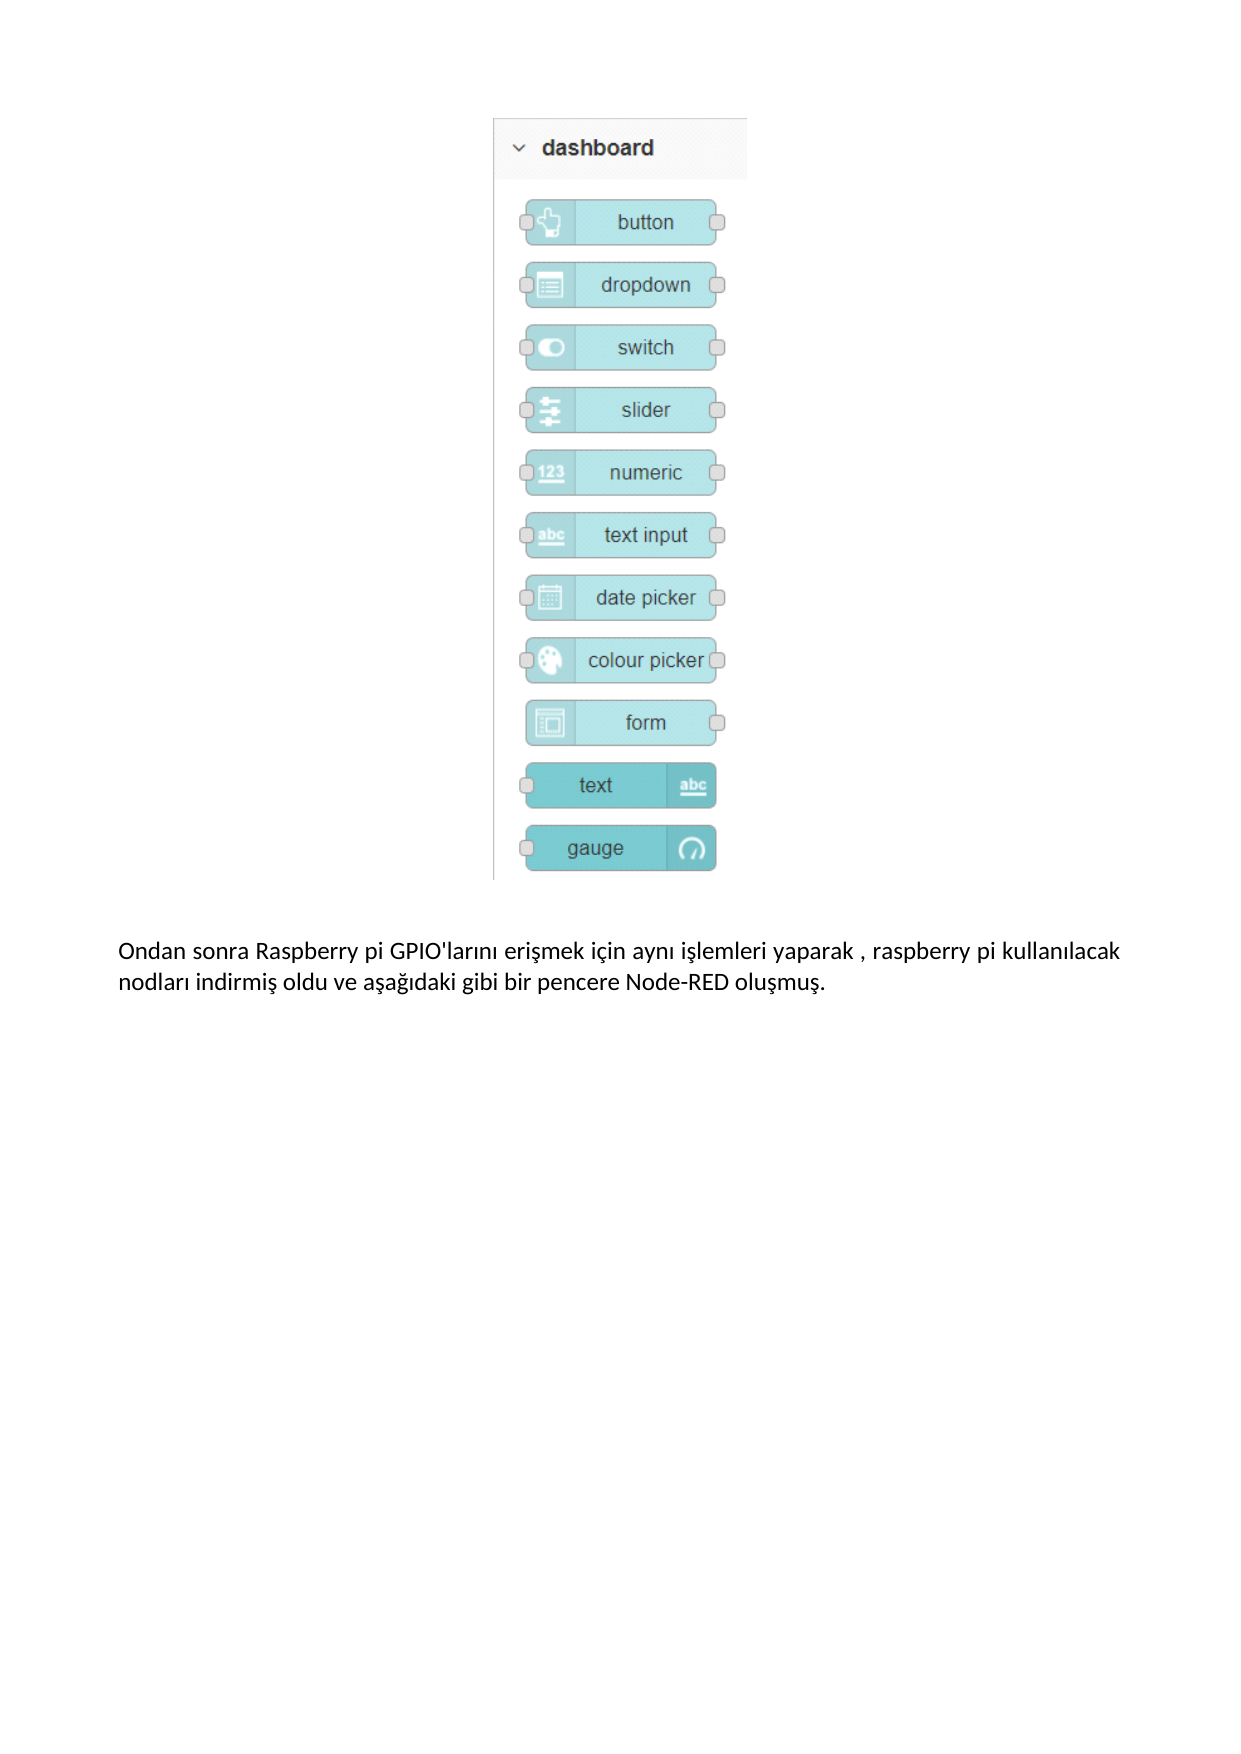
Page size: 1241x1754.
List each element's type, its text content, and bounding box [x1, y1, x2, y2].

text Ondan sonra Raspberry pi GPIO'larını erişmek için aynı işlemleri yaparak , raspberry pi kullanılacak nodları indirmiş oldu ve aşağıdaki gibi bir pencere Node-RED oluşmuş. [118, 935, 1122, 996]
